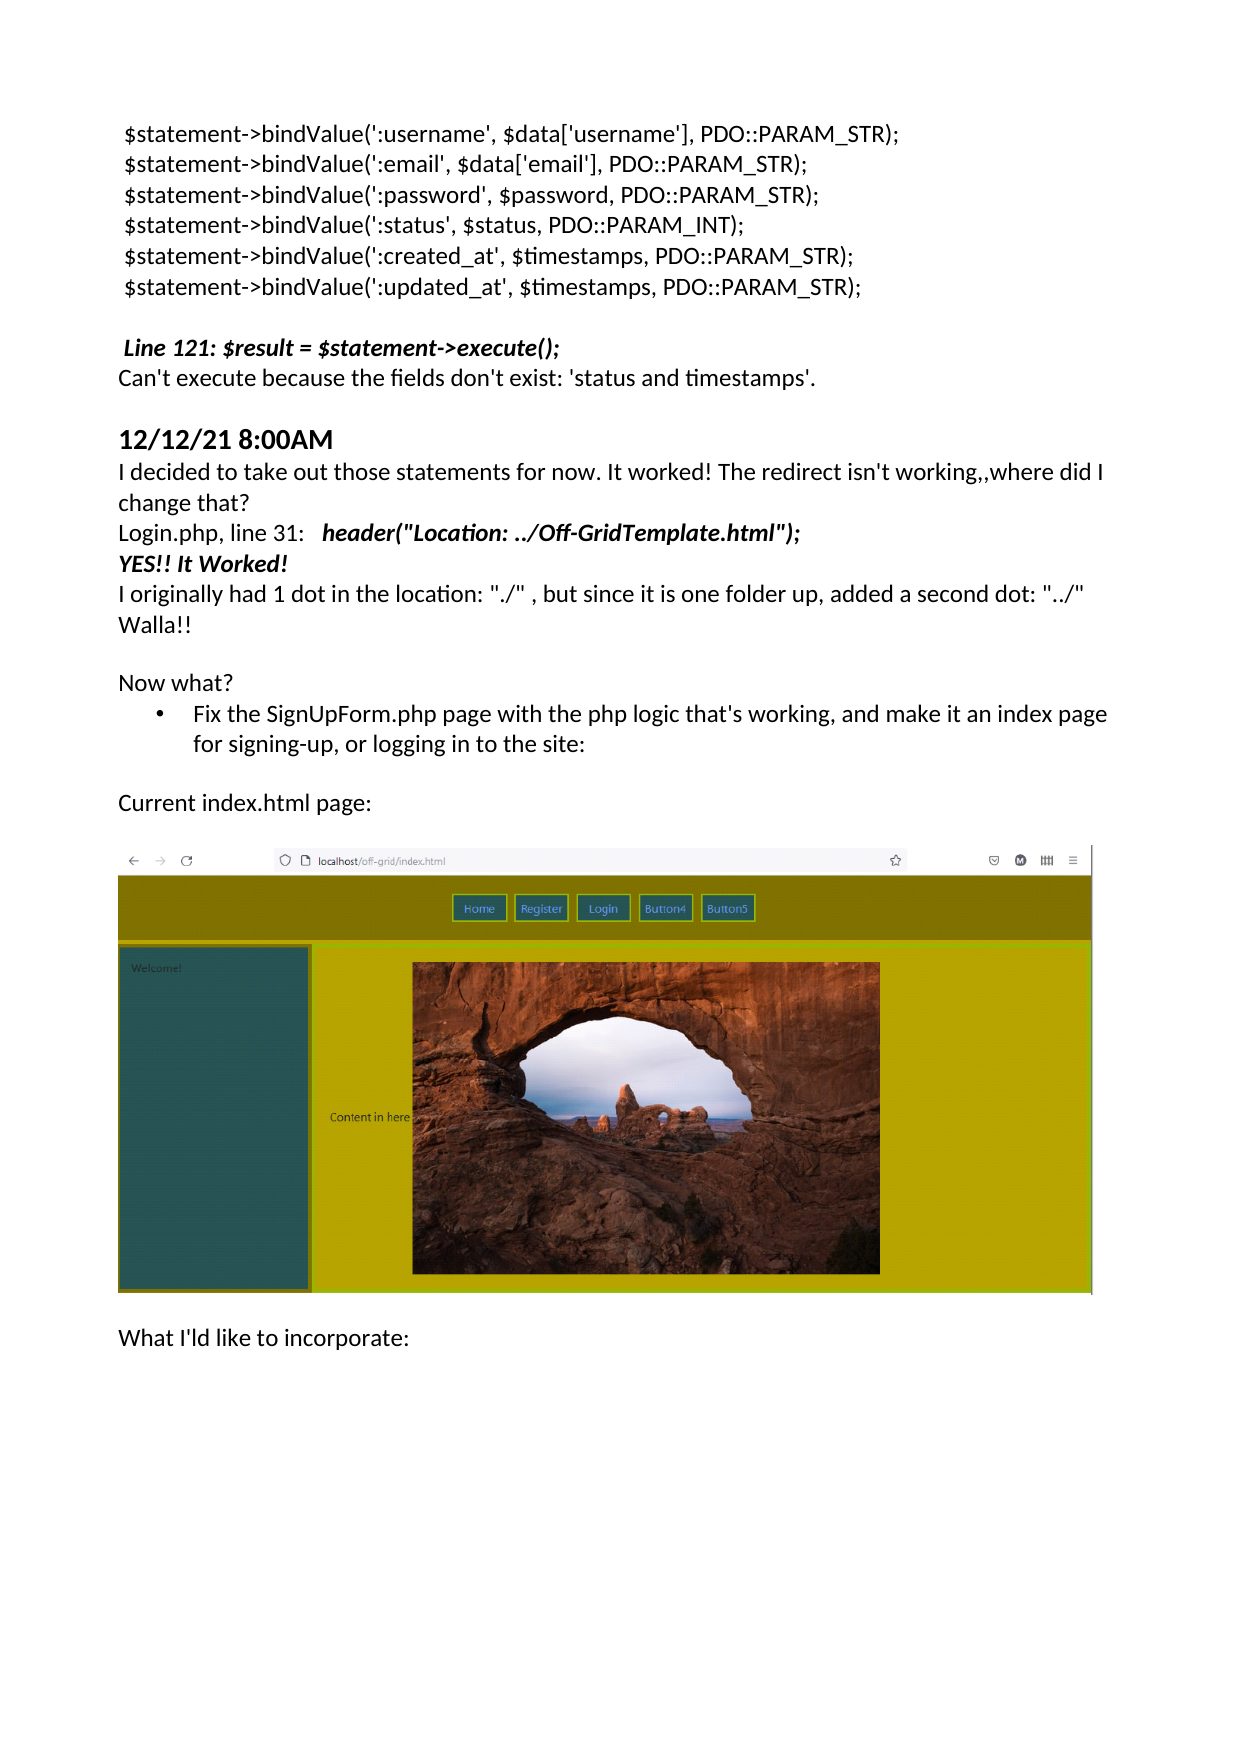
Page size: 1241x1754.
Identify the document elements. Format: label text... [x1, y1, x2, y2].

text I originally had 1 dot in the location: "./" , but since it is one folder up, added a second dot: "../" Walla!! [118, 578, 1122, 639]
text What I'ld like to incorporate: [118, 1322, 1122, 1353]
text $statement->bindValue(':password', $password, PDO::PARAM_STR); [118, 179, 1122, 210]
text $statement->bindValue(':updated_at', $timestamps, PDO::PARAM_STR); [118, 271, 1122, 301]
text Login.php, line 31: header("Location: ../Off-GridTemplate.html"); [118, 517, 1122, 548]
text $statement->bindValue(':created_at', $timestamps, PDO::PARAM_STR); [118, 240, 1122, 271]
text I decided to take out those statements for now. It worked! The redirect isn't working,,where did I change that? [118, 456, 1122, 517]
text Can't execute because the fields don't exist: 'status and timestamps'. [118, 362, 1122, 393]
text $statement->bindValue(':email', $data['email'], PDO::PARAM_STR); [118, 149, 1122, 179]
text $statement->bindValue(':username', $data['username'], PDO::PARAM_STR); [118, 118, 1122, 149]
text $statement->bindValue(':status', $status, PDO::PARAM_INT); [118, 210, 1122, 240]
text 12/12/21 8:00AM [118, 421, 1122, 456]
text Current index.html page: [118, 787, 1122, 818]
list Fix the SignUpForm.php page with the php logic that's working, and make it an index page for signing-up, or logging in to the site: [156, 698, 1122, 759]
text YES!! It Worked! [118, 548, 1122, 578]
text Now what? [118, 668, 1122, 698]
text Line 121: $result = $statement->execute(); [118, 332, 1122, 362]
